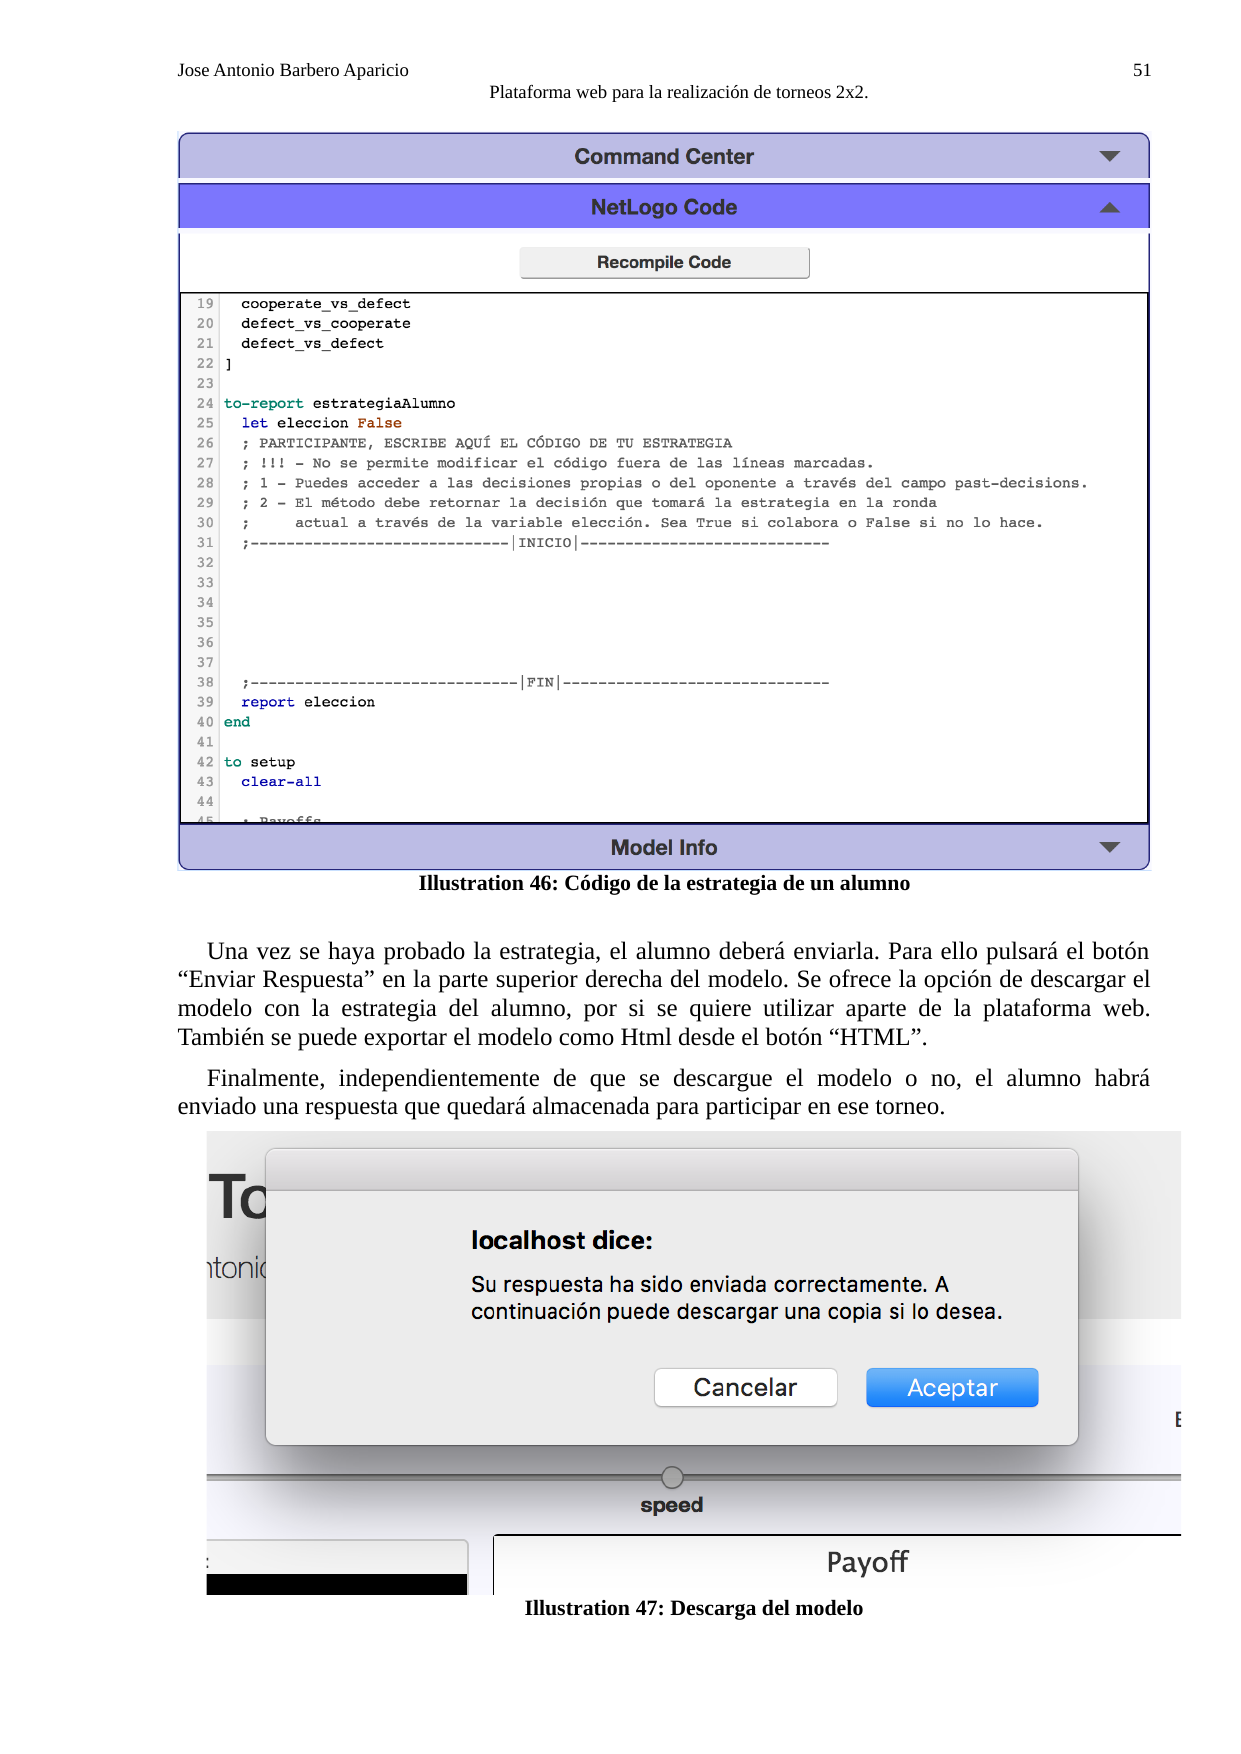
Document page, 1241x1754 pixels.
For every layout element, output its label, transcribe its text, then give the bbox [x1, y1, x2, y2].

picture [177, 131, 1152, 871]
picture [206, 1131, 1182, 1595]
text Una vez se haya probado la estrategia, el alumno deberá enviarla. Para ello pulsará el botón “Enviar Respuesta” en la parte superior derecha del modelo. Se ofrece la opción de descargar el modelo con la estrategia del alumno, por si se quiere utilizar aparte de la plataforma web. También se puede exportar el modelo como Html desde el botón “HTML”. [177, 936, 1152, 1051]
text Illustration 47: Descarga del modelo [207, 1595, 1181, 1620]
text Finalmente, independientemente de que se descargue el modelo o no, el alumno habrá enviado una respuesta que quedará almacenada para participar en ese torneo. [177, 1063, 1152, 1120]
text Illustration 46: Código de la estrategia de un alumno [177, 871, 1152, 895]
